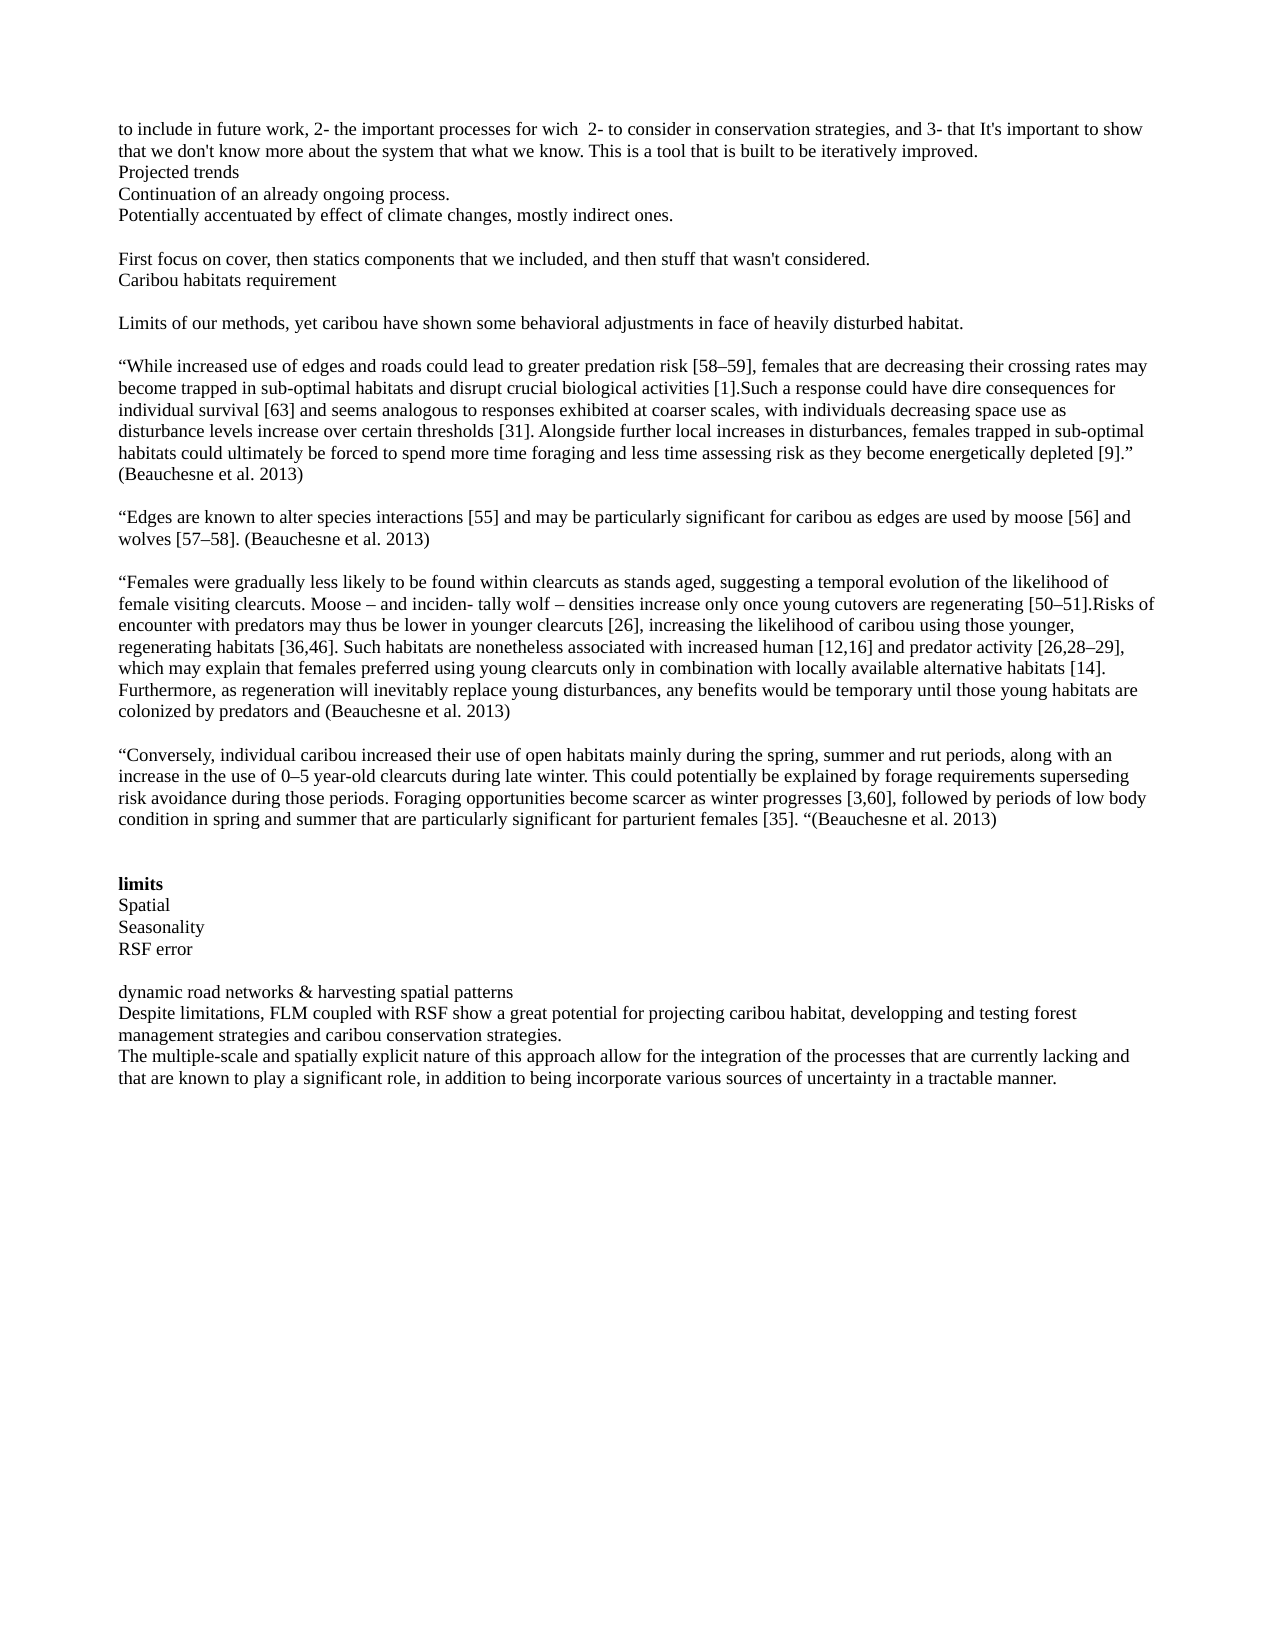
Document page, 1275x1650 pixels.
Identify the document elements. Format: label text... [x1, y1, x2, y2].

text Spatial [118, 894, 1157, 916]
text limits [118, 873, 1157, 894]
text “While increased use of edges and roads could lead to greater predation risk [58–59], females that are decreasing their crossing rates may become trapped in sub-optimal habitats and disrupt crucial biological activities [1].Such a response could have dire consequences for individual survival [63] and seems analogous to responses exhibited at coarser scales, with individuals decreasing space use as disturbance levels increase over certain thresholds [31]. Alongside further local increases in disturbances, females trapped in sub-optimal habitats could ultimately be forced to spend more time foraging and less time assessing risk as they become energetically depleted [9].” (Beauchesne et al. 2013) [118, 355, 1157, 485]
text Seasonality [118, 916, 1157, 937]
text to include in future work, 2- the important processes for wich 2- to consider in conservation strategies, and 3- that It's important to show that we don't know more about the system that what we know. This is a tool that is built to be iteratively improved. [118, 118, 1157, 161]
text Caribou habitats requirement [118, 269, 1157, 291]
text The multiple-scale and spatially explicit nature of this approach allow for the integration of the processes that are currently lacking and that are known to play a significant role, in addition to being incorporate various sources of uncertainty in a tractable manner. [118, 1045, 1157, 1088]
text Despite limitations, FLM coupled with RSF show a great potential for projecting caribou habitat, developping and testing forest management strategies and caribou conservation strategies. [118, 1002, 1157, 1045]
text “Conversely, individual caribou increased their use of open habitats mainly during the spring, summer and rut periods, along with an increase in the use of 0–5 year-old clearcuts during late winter. This could potentially be explained by forage requirements superseding risk avoidance during those periods. Foraging opportunities become scarcer as winter progresses [3,60], followed by periods of low body condition in spring and summer that are particularly significant for parturient females [35]. “(Beauchesne et al. 2013) [118, 743, 1157, 830]
text Potentially accentuated by effect of climate changes, mostly indirect ones. [118, 204, 1157, 226]
text First focus on cover, then statics components that we included, and then stuff that wasn't considered. [118, 247, 1157, 269]
text Projected trends [118, 161, 1157, 183]
text RSF error [118, 937, 1157, 959]
text “Females were gradually less likely to be found within clearcuts as stands aged, suggesting a temporal evolution of the likelihood of female visiting clearcuts. Moose – and inciden- tally wolf – densities increase only once young cutovers are regenerating [50–51].Risks of encounter with predators may thus be lower in younger clearcuts [26], increasing the likelihood of caribou using those younger, regenerating habitats [36,46]. Such habitats are nonetheless associated with increased human [12,16] and predator activity [26,28–29], which may explain that females preferred using young clearcuts only in combination with locally available alternative habitats [14]. Furthermore, as regeneration will inevitably replace young disturbances, any benefits would be temporary until those young habitats are colonized by predators and (Beauchesne et al. 2013) [118, 571, 1157, 722]
text Limits of our methods, yet caribou have shown some behavioral adjustments in face of heavily disturbed habitat. [118, 312, 1157, 334]
text “Edges are known to alter species interactions [55] and may be particularly significant for caribou as edges are used by moose [56] and wolves [57–58]. (Beauchesne et al. 2013) [118, 506, 1157, 549]
text dynamic road networks & harvesting spatial patterns [118, 981, 1157, 1002]
text Continuation of an already ongoing process. [118, 183, 1157, 204]
